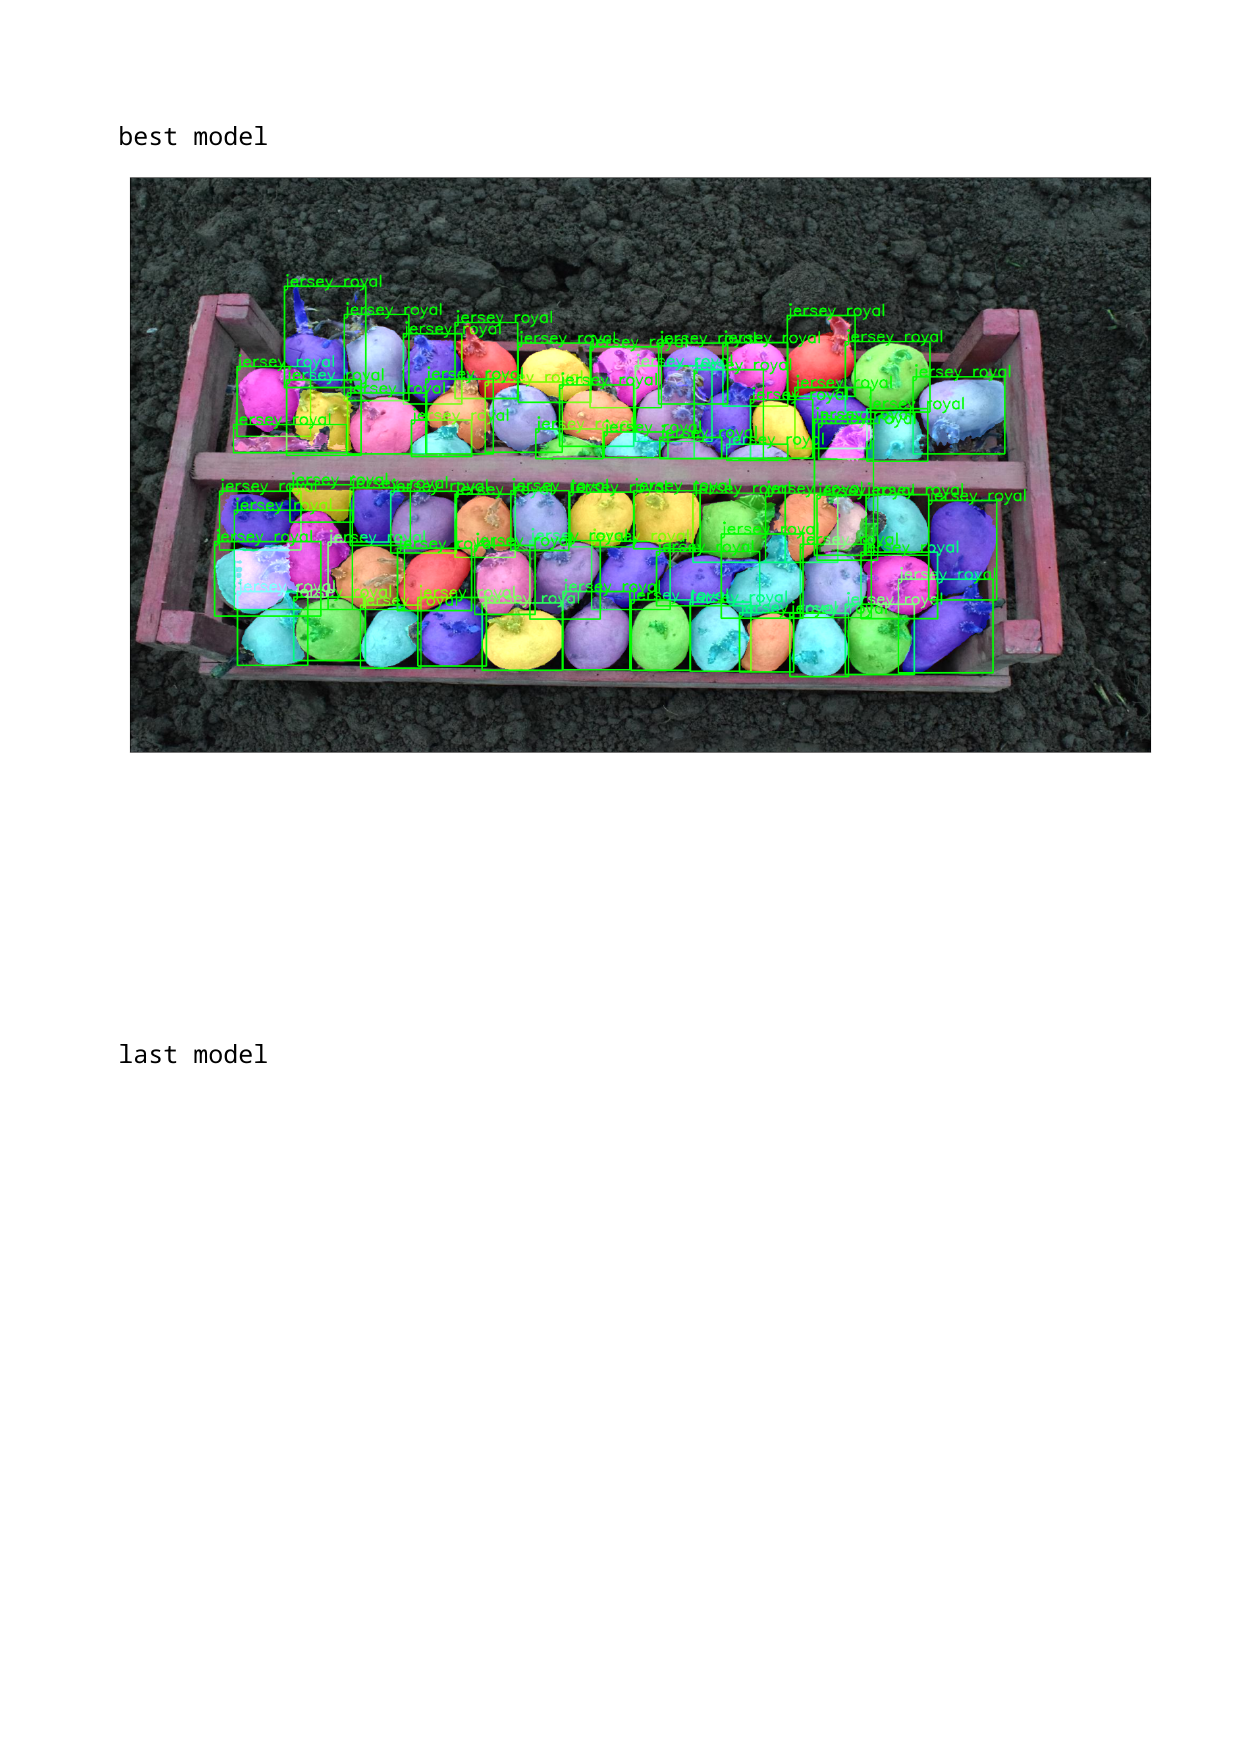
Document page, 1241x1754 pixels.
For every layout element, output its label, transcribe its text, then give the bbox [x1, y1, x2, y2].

text last model [118, 1036, 1122, 1070]
picture [121, 375, 1164, 569]
text best model [118, 118, 1122, 152]
